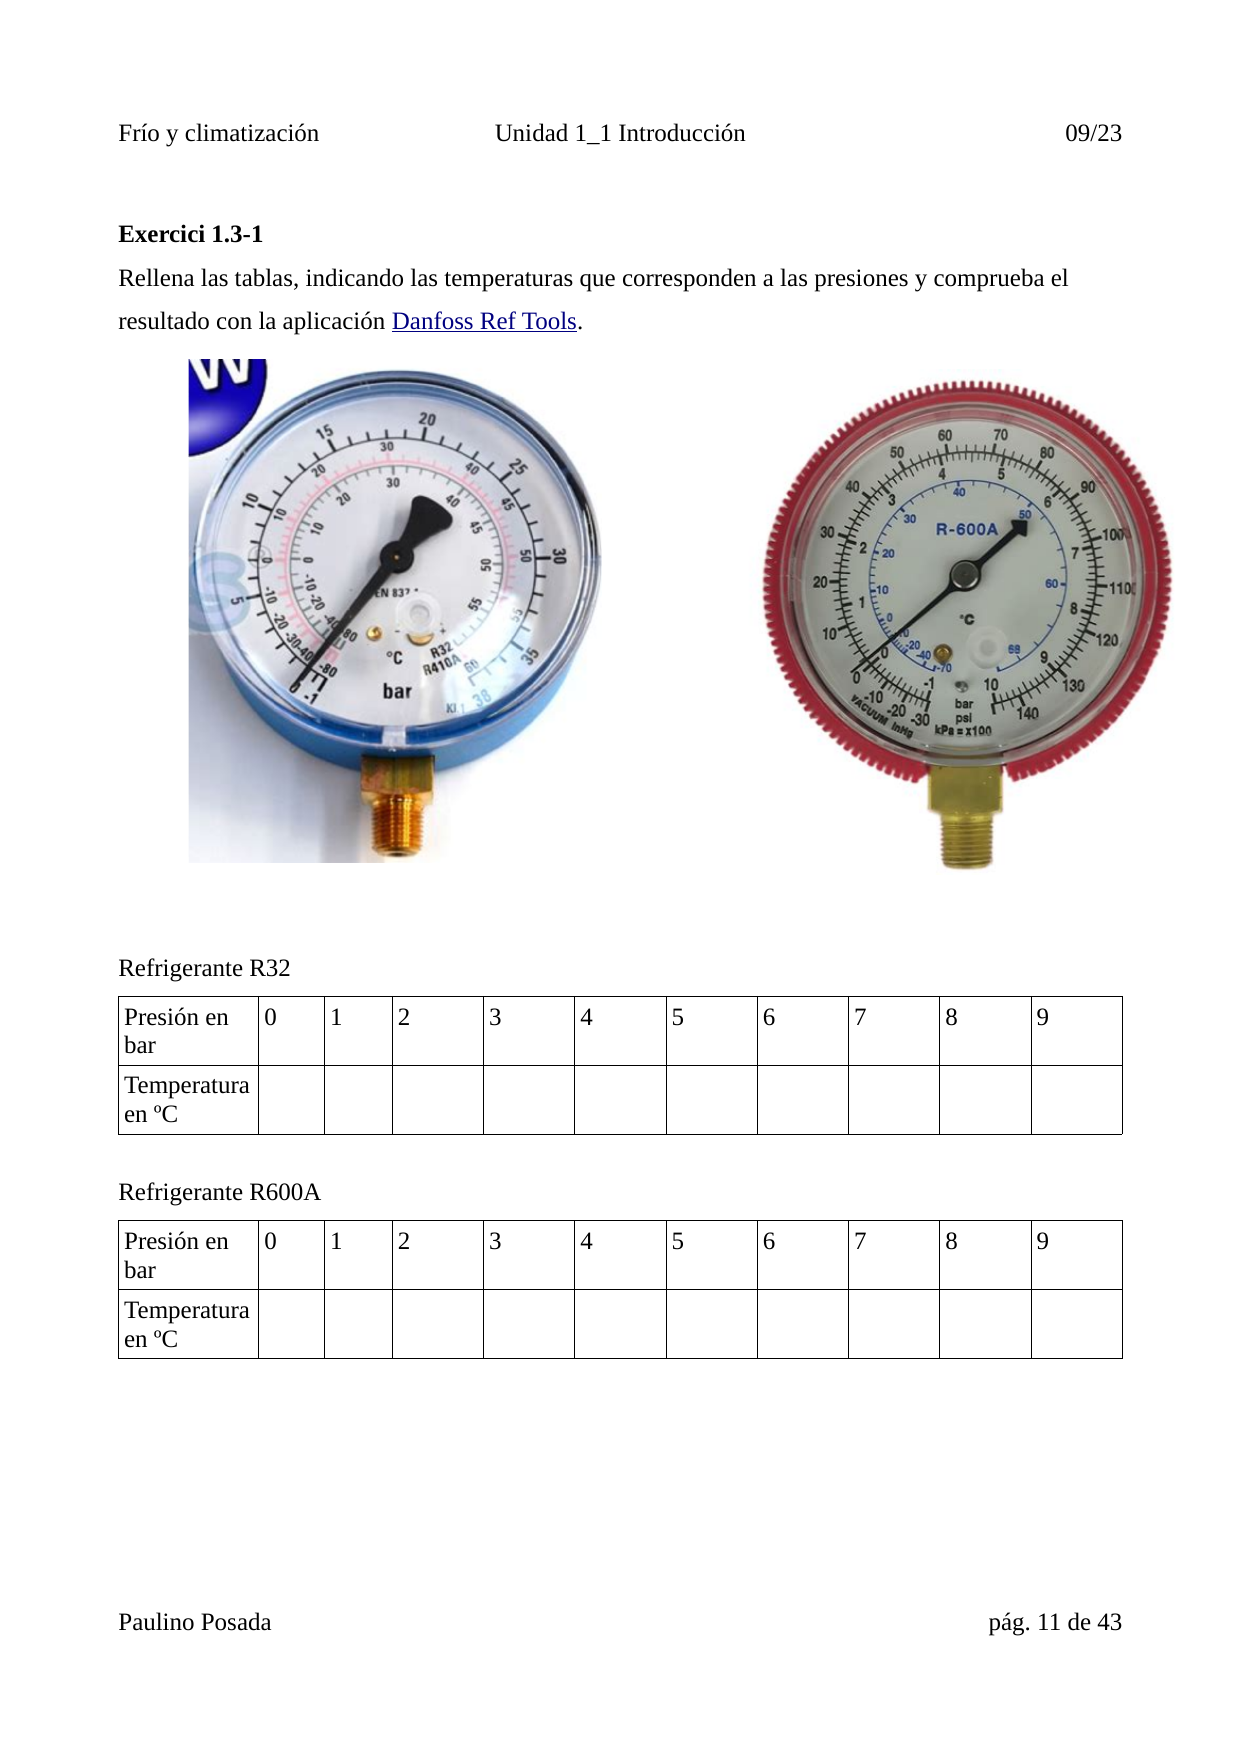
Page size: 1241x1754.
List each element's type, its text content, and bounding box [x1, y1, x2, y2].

text Exercici 1.3-1 [118, 219, 1122, 248]
table_header 5 [667, 997, 757, 1065]
table_cell [940, 1066, 1031, 1134]
table_cell [849, 1290, 939, 1358]
picture [716, 369, 1218, 875]
table_header 9 [1032, 1221, 1122, 1289]
table_header 8 [940, 1221, 1031, 1289]
table_cell [575, 1066, 666, 1134]
table_cell [393, 1066, 483, 1134]
table_cell [393, 1290, 483, 1358]
table_cell [940, 1290, 1031, 1358]
table_cell [1032, 1290, 1122, 1358]
table_cell [1032, 1066, 1122, 1134]
table_header 9 [1032, 997, 1122, 1065]
table_cell [325, 1290, 392, 1358]
table_header 7 [849, 997, 939, 1065]
text Refrigerante R600A [118, 1177, 1122, 1206]
table_header 4 [575, 1221, 666, 1289]
table_header 2 [393, 997, 483, 1065]
table_header Presión en bar [119, 1221, 258, 1289]
table_header 8 [940, 997, 1031, 1065]
table_cell [484, 1290, 574, 1358]
table_header 0 [259, 1221, 324, 1289]
table_cell [575, 1290, 666, 1358]
table_header 5 [667, 1221, 757, 1289]
table_header 3 [484, 1221, 574, 1289]
table_header 7 [849, 1221, 939, 1289]
table_header Presión en bar [119, 997, 258, 1065]
table_cell [325, 1066, 392, 1134]
table_cell [667, 1066, 757, 1134]
table_header 3 [484, 997, 574, 1065]
table_header 0 [259, 997, 324, 1065]
table_cell [484, 1066, 574, 1134]
table_cell [758, 1066, 848, 1134]
table_cell [849, 1066, 939, 1134]
text Refrigerante R32 [118, 953, 1122, 981]
table_cell Temperatura en ºC [119, 1066, 258, 1134]
table_header 4 [575, 997, 666, 1065]
table_cell [758, 1290, 848, 1358]
table_header 1 [325, 997, 392, 1065]
table_header 6 [758, 997, 848, 1065]
table_cell Temperatura en ºC [119, 1290, 258, 1358]
table_header 6 [758, 1221, 848, 1289]
table_cell [259, 1066, 324, 1134]
table_cell [667, 1290, 757, 1358]
table_cell [259, 1290, 324, 1358]
table_header 2 [393, 1221, 483, 1289]
text Rellena las tablas, indicando las temperaturas que corresponden a las presiones y comprueba el resultado con la aplicación Danfoss Ref Tools. [118, 263, 1122, 334]
table_header 1 [325, 1221, 392, 1289]
picture [188, 359, 602, 863]
